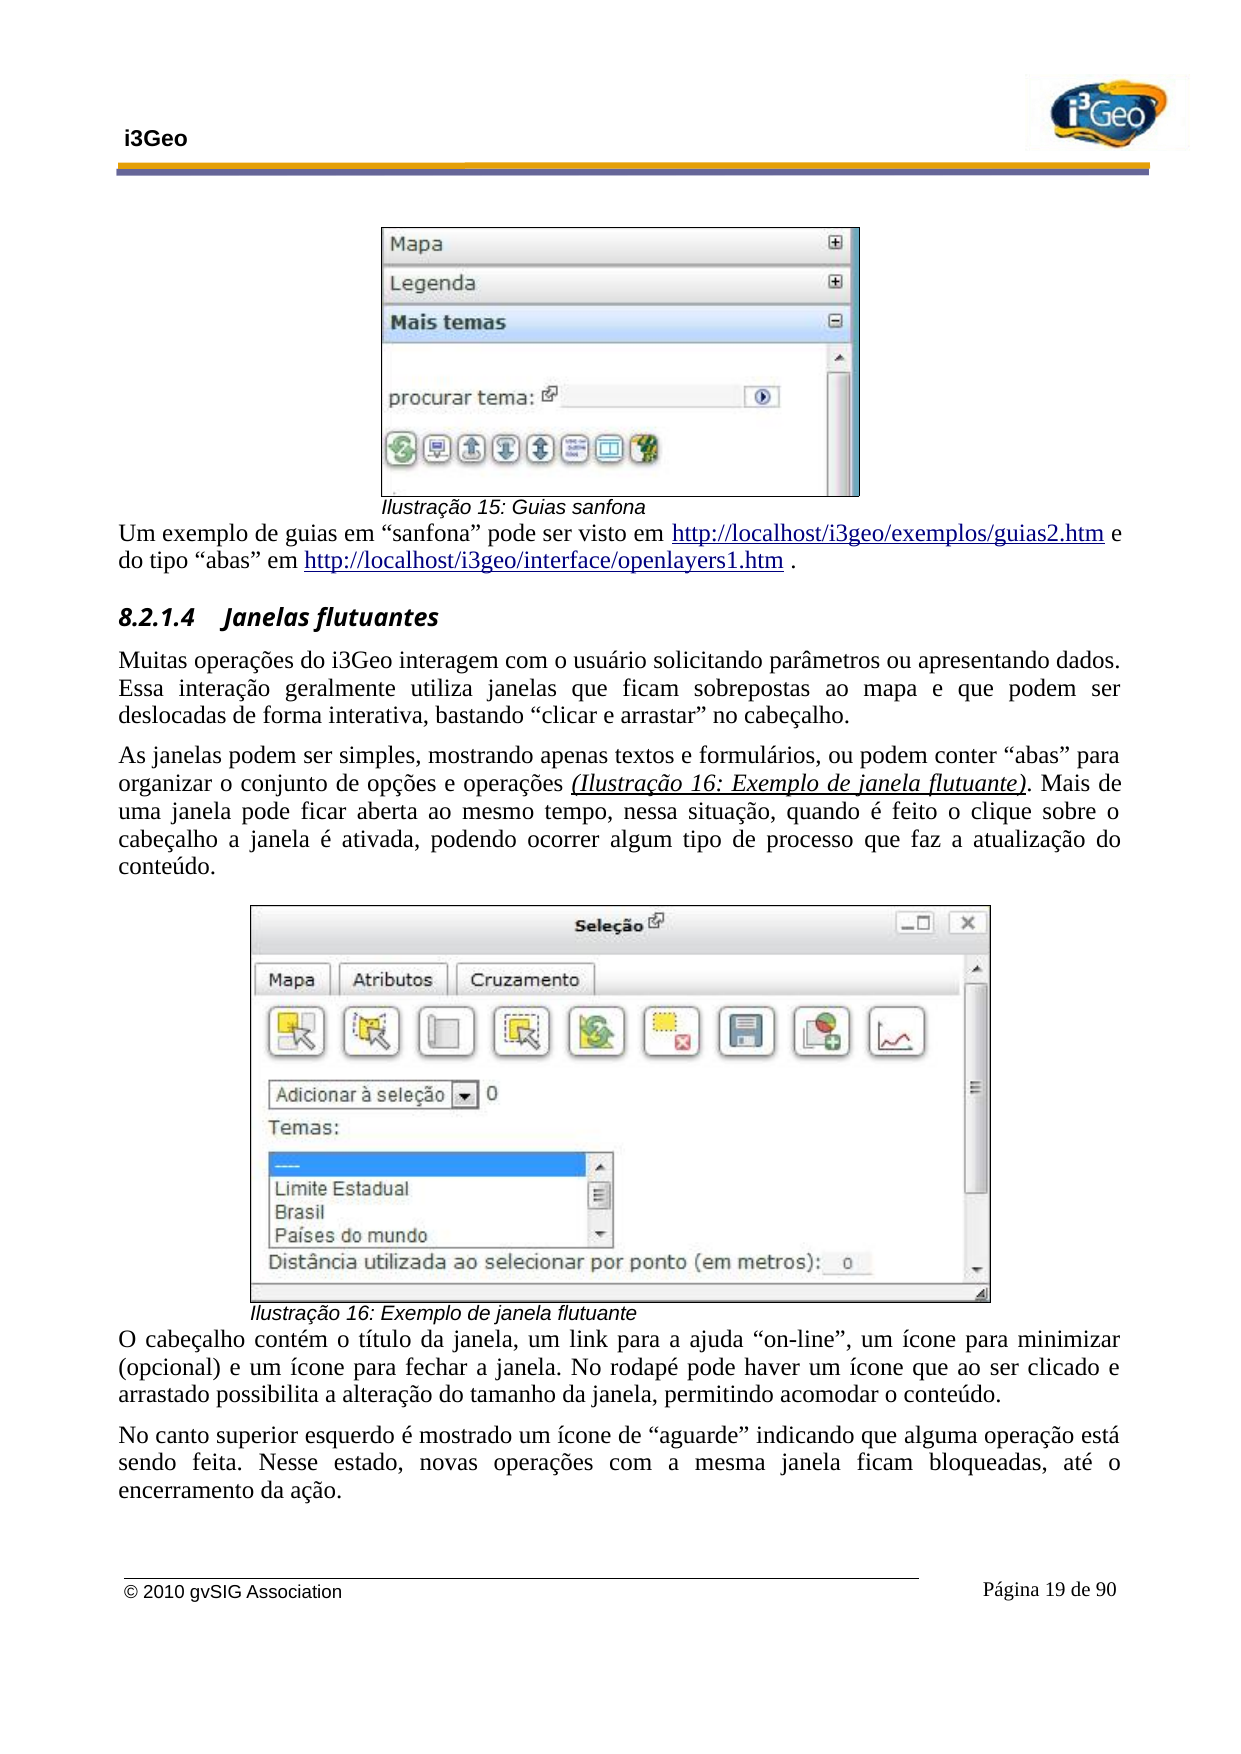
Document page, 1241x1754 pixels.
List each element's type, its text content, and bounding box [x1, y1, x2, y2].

subtitle Janelas flutuantes [118, 599, 1122, 633]
text As janelas podem ser simples, mostrando apenas textos e formulários, ou podem conter “abas” para organizar o conjunto de opções e operações (Ilustração 16: Exemplo de janela flutuante). Mais de uma janela pode ficar aberta ao mesmo tempo, nessa situação, quando é feito o clique sobre o cabeçalho a janela é ativada, podendo ocorrer algum tipo de processo que faz a atualização do conteúdo. [118, 742, 1122, 880]
text O cabeçalho contém o título da janela, um link para a ajuda “on-line”, um ícone para minimizar (opcional) e um ícone para fechar a janela. No rodapé pode haver um ícone que ao ser clicado e arrastado possibilita a alteração do tamanho da janela, permitindo acomodar o conteúdo. [118, 893, 1122, 1408]
text No canto superior esquerdo é mostrado um ícone de “aguarde” indicando que alguma operação está sendo feita. Nesse estado, novas operações com a mesma janela ficam bloqueadas, até o encerramento da ação. [118, 1421, 1122, 1504]
text Muitas operações do i3Geo interagem com o usuário solicitando parâmetros ou apresentando dados. Essa interação geralmente utiliza janelas que ficam sobrepostas ao mapa e que podem ser deslocadas de forma interativa, bastando “clicar e arrastar” no cabeçalho. [118, 646, 1122, 729]
text Ilustração 16: Exemplo de janela flutuante [250, 1303, 990, 1325]
picture [251, 906, 990, 1302]
picture [382, 228, 859, 496]
picture [1025, 74, 1191, 151]
text Um exemplo de guias em “sanfona” pode ser visto em http://localhost/i3geo/exemplos/guias2.htm e do tipo “abas” em http://localhost/i3geo/interface/openlayers1.htm . [118, 214, 1122, 574]
text Ilustração 15: Guias sanfona [381, 497, 859, 519]
